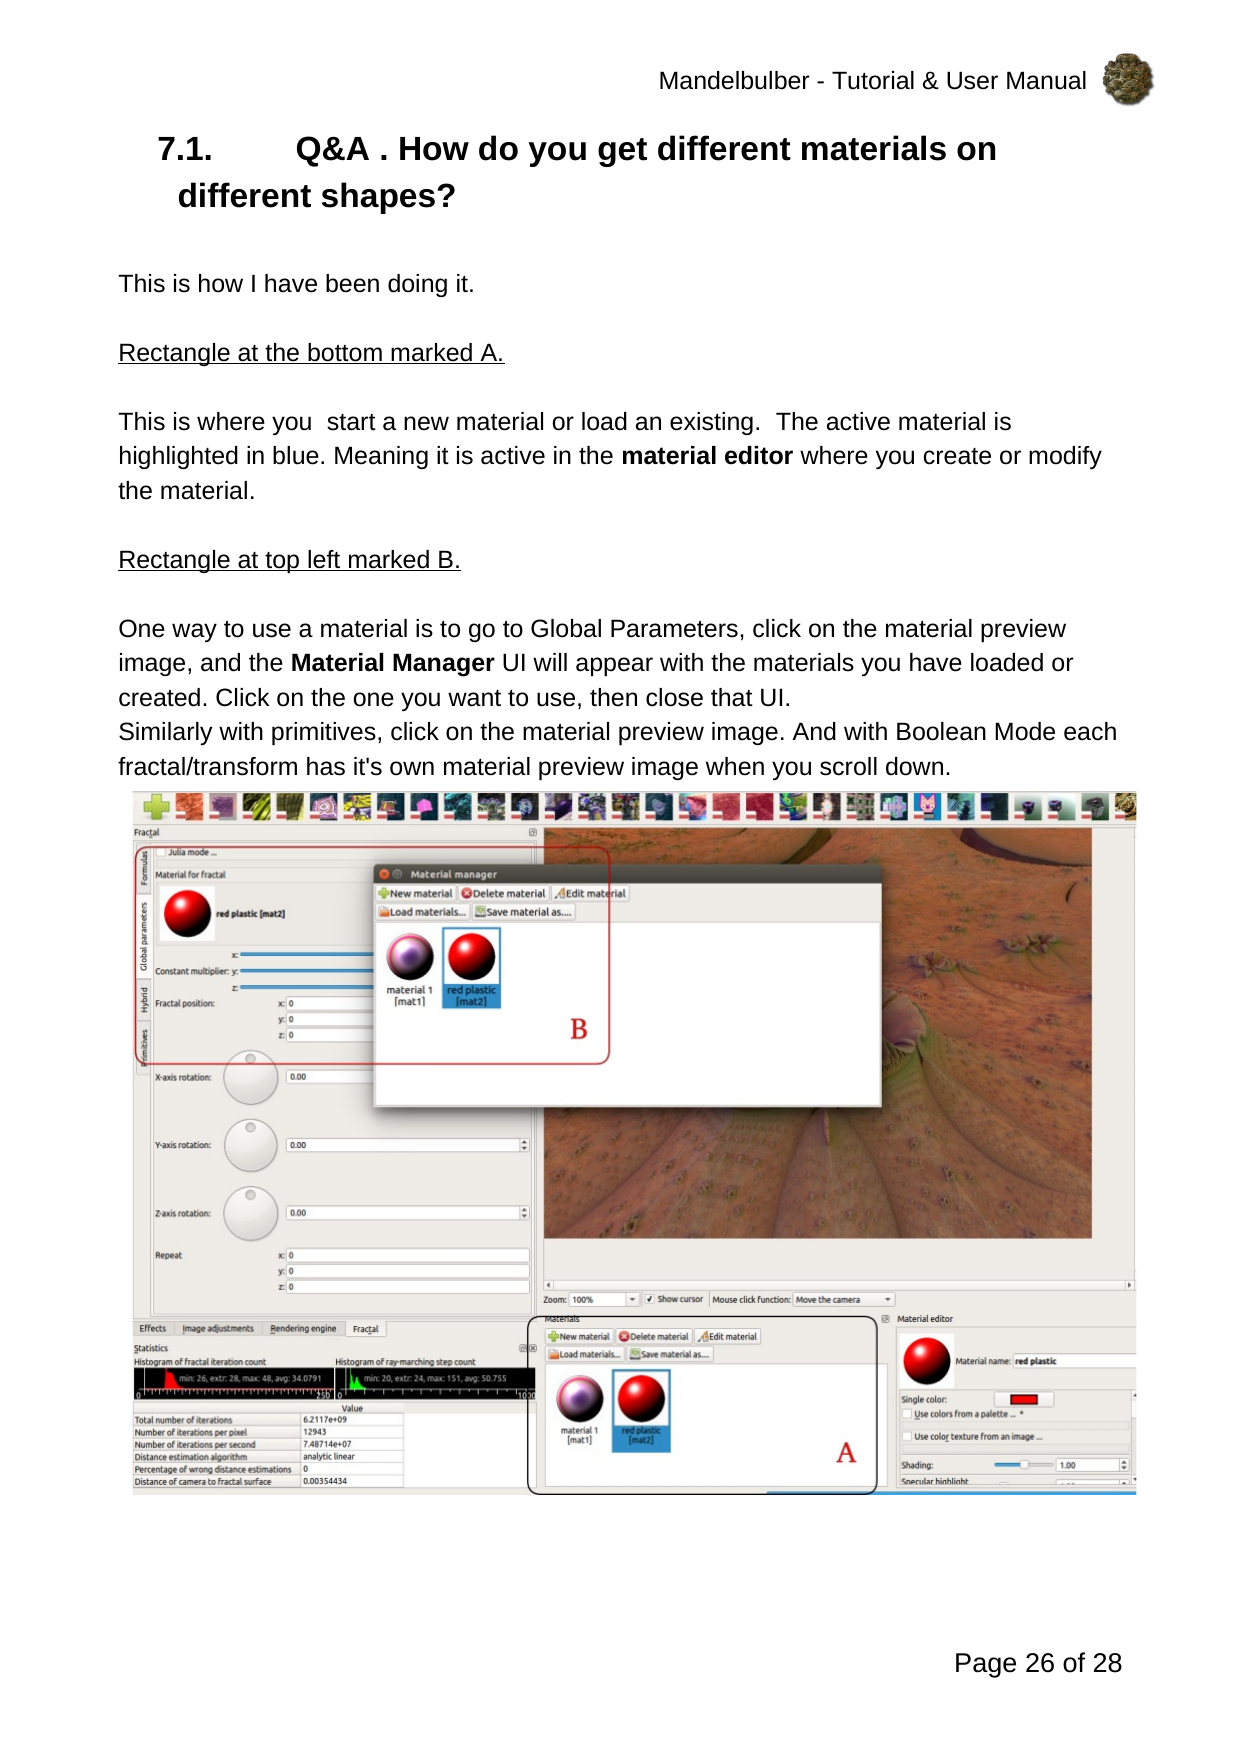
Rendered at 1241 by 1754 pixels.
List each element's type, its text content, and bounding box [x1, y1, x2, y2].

picture [132, 791, 1137, 1495]
text This is how I have been doing it. Rectangle at the bottom marked A. This is where you start a new material or load an existing. The active material is highlighted in blue. Meaning it is active in the material editor where you create or modify the material. Rectangle at top left marked B. One way to use a material is to go to Global Parameters, click on the material preview image, and the Material Manager UI will appear with the materials you have loaded or created. Click on the one you want to use, then close that UI. Similarly with primitives, click on the material preview image. And with Boolean Mode each fractal/transform has it's own material preview image when you scroll down. [118, 234, 1122, 780]
subtitle Q&A . How do you get different materials on different shapes? [148, 129, 1122, 214]
picture [1099, 51, 1156, 108]
